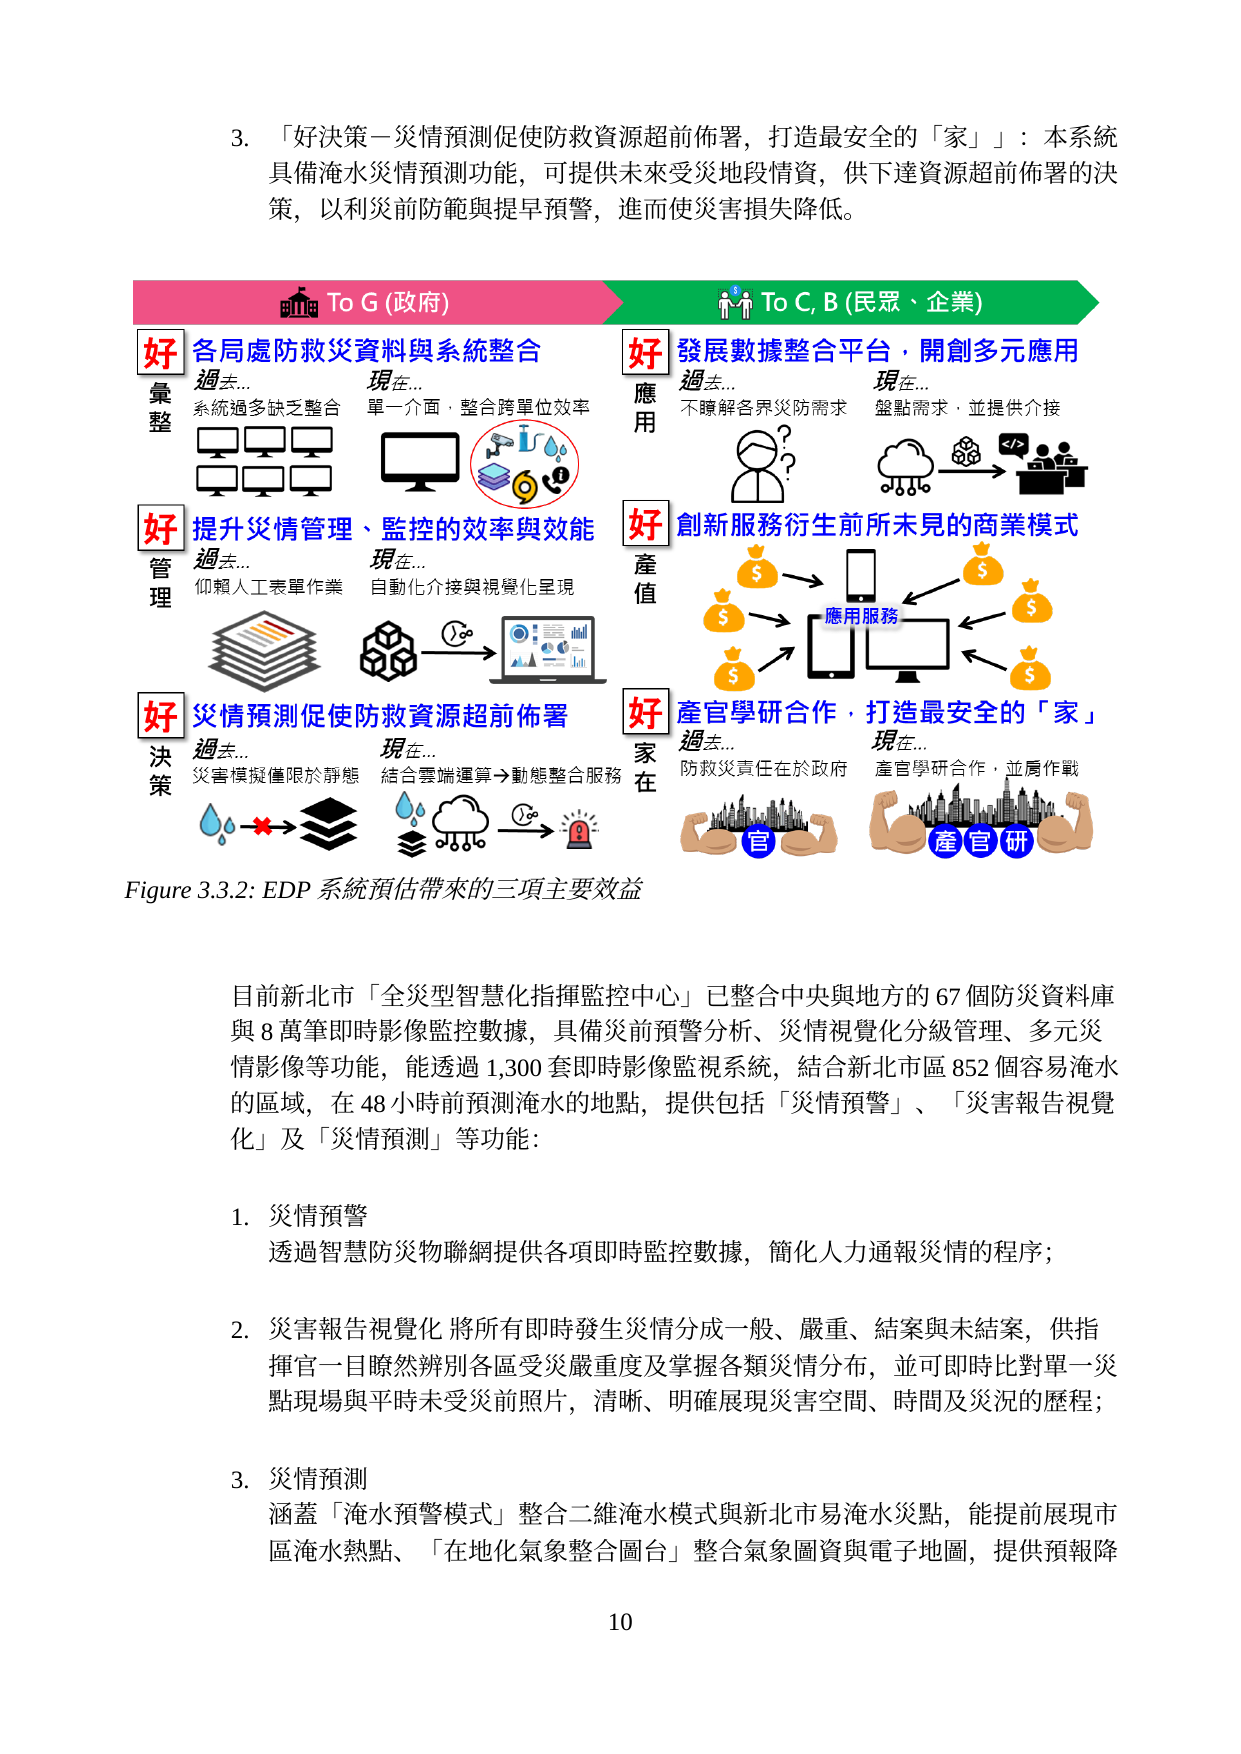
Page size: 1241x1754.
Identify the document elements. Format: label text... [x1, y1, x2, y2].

list 「好決策－災情預測促使防救資源超前佈署，打造最安全的「家」」：本系統具備淹水災情預測功能，可提供未來受災地段情資，供下達資源超前佈署的決策，以利災前防範與提早預警，進而使災害損失降低。 [231, 118, 1122, 255]
list 目前新北市「全災型智慧化指揮監控中心」已整合中央與地方的67個防災資料庫與8萬筆即時影像監控數據，具備災前預警分析、災情視覺化分級管理、多元災情影像等功能，能透過1,300套即時影像監視系統，結合新北市區852個容易淹水的區域，在48小時前預測淹水的地點，提供包括「災情預警」、「災害報告視覺化」及「災情預測」等功能： [193, 976, 1122, 1184]
list Figure 3.3.2: EDP系統預估帶來的三項主要效益 [118, 871, 1122, 906]
list 災情預警 透過智慧防災物聯網提供各項即時監控數據，簡化人力通報災情的程序； [231, 1197, 1122, 1298]
list 災情預測 涵蓋「淹水預警模式」整合二維淹水模式與新北市易淹水災點，能提前展現市區淹水熱點、「在地化氣象整合圖台」整合氣象圖資與電子地圖，提供預報降 [231, 1459, 1122, 1567]
list 災害報告視覺化 將所有即時發生災情分成一般、嚴重、結案與未結案，供指揮官一目瞭然辨別各區受災嚴重度及掌握各類災情分布，並可即時比對單一災點現場與平時未受災前照片，清晰、明確展現災害空間、時間及災況的歷程； [231, 1310, 1122, 1447]
picture [118, 279, 1123, 871]
